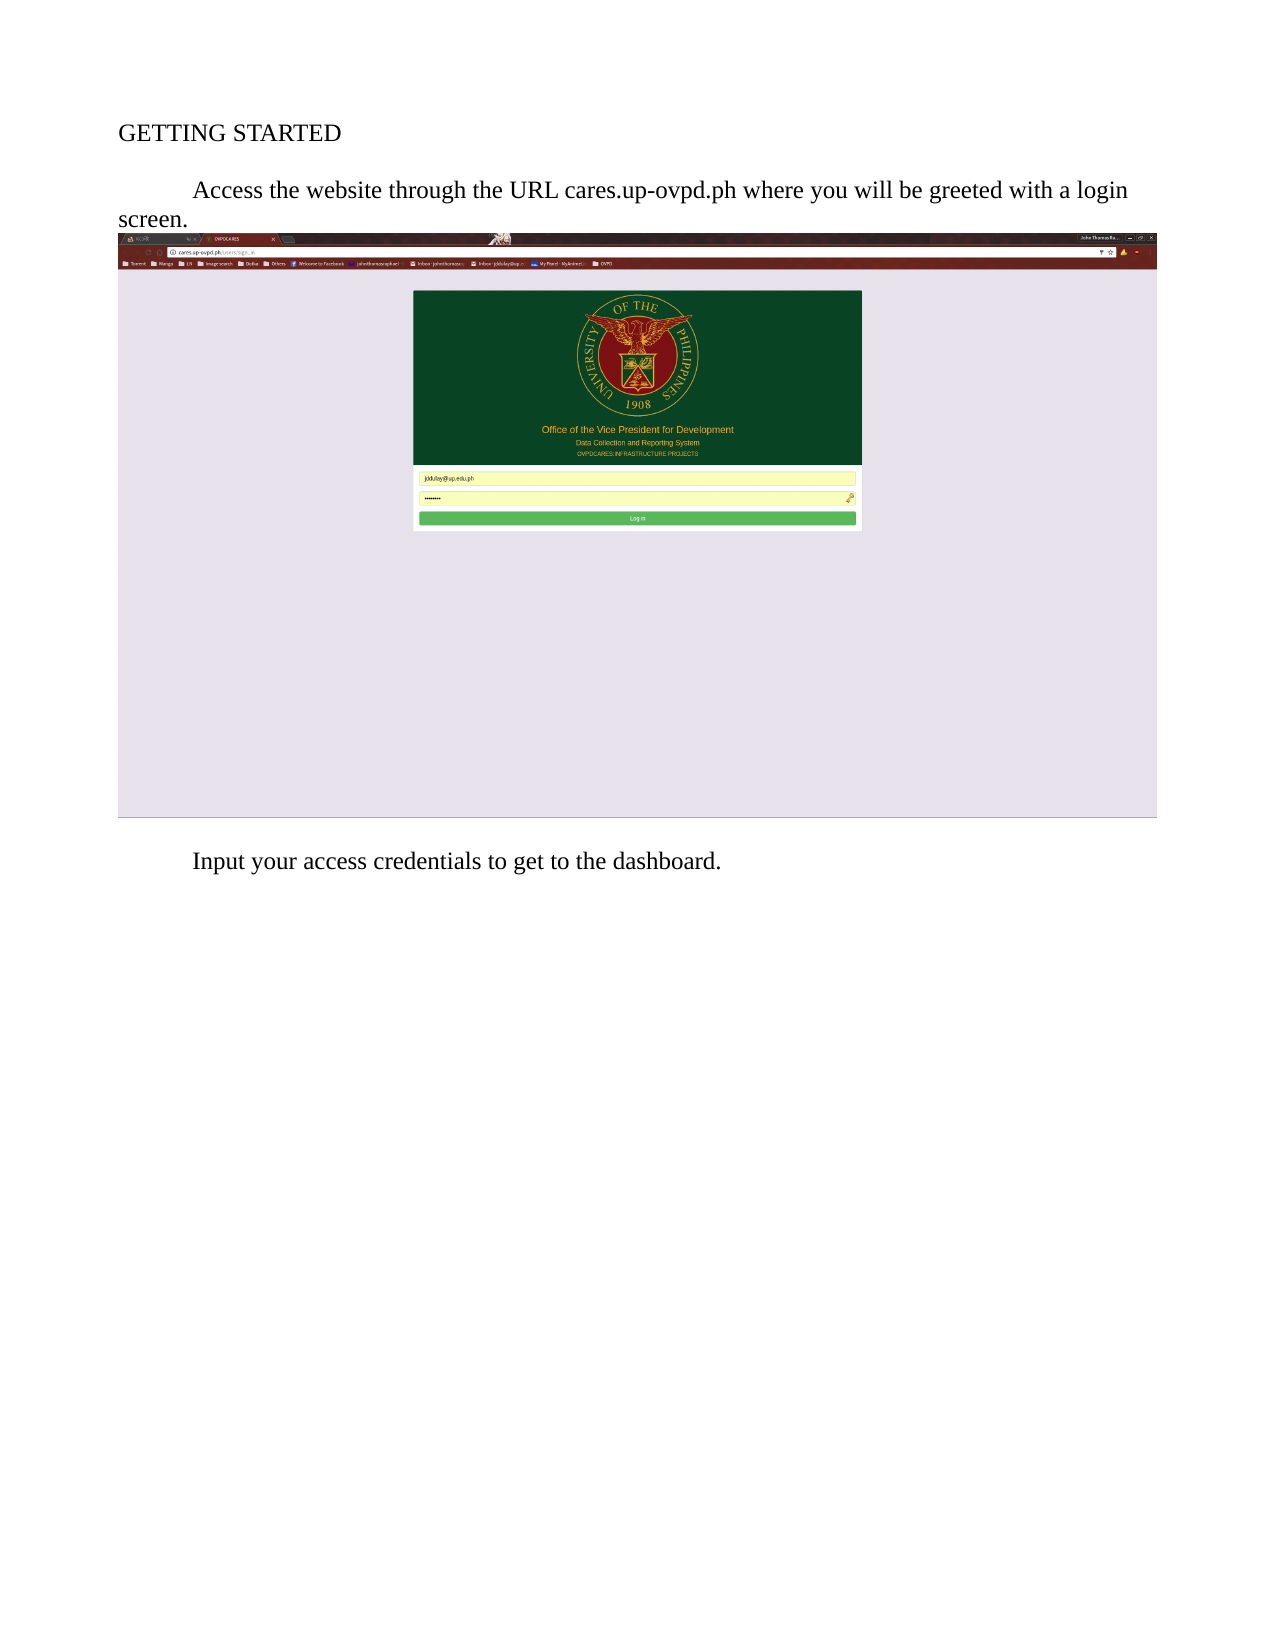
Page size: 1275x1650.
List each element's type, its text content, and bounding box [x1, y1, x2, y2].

text Input your access credentials to get to the dashboard. [118, 846, 1157, 875]
text Access the website through the URL cares.up-ovpd.ph where you will be greeted with a login screen. [118, 176, 1157, 233]
text GETTING STARTED [118, 118, 1157, 147]
picture [118, 233, 1157, 818]
